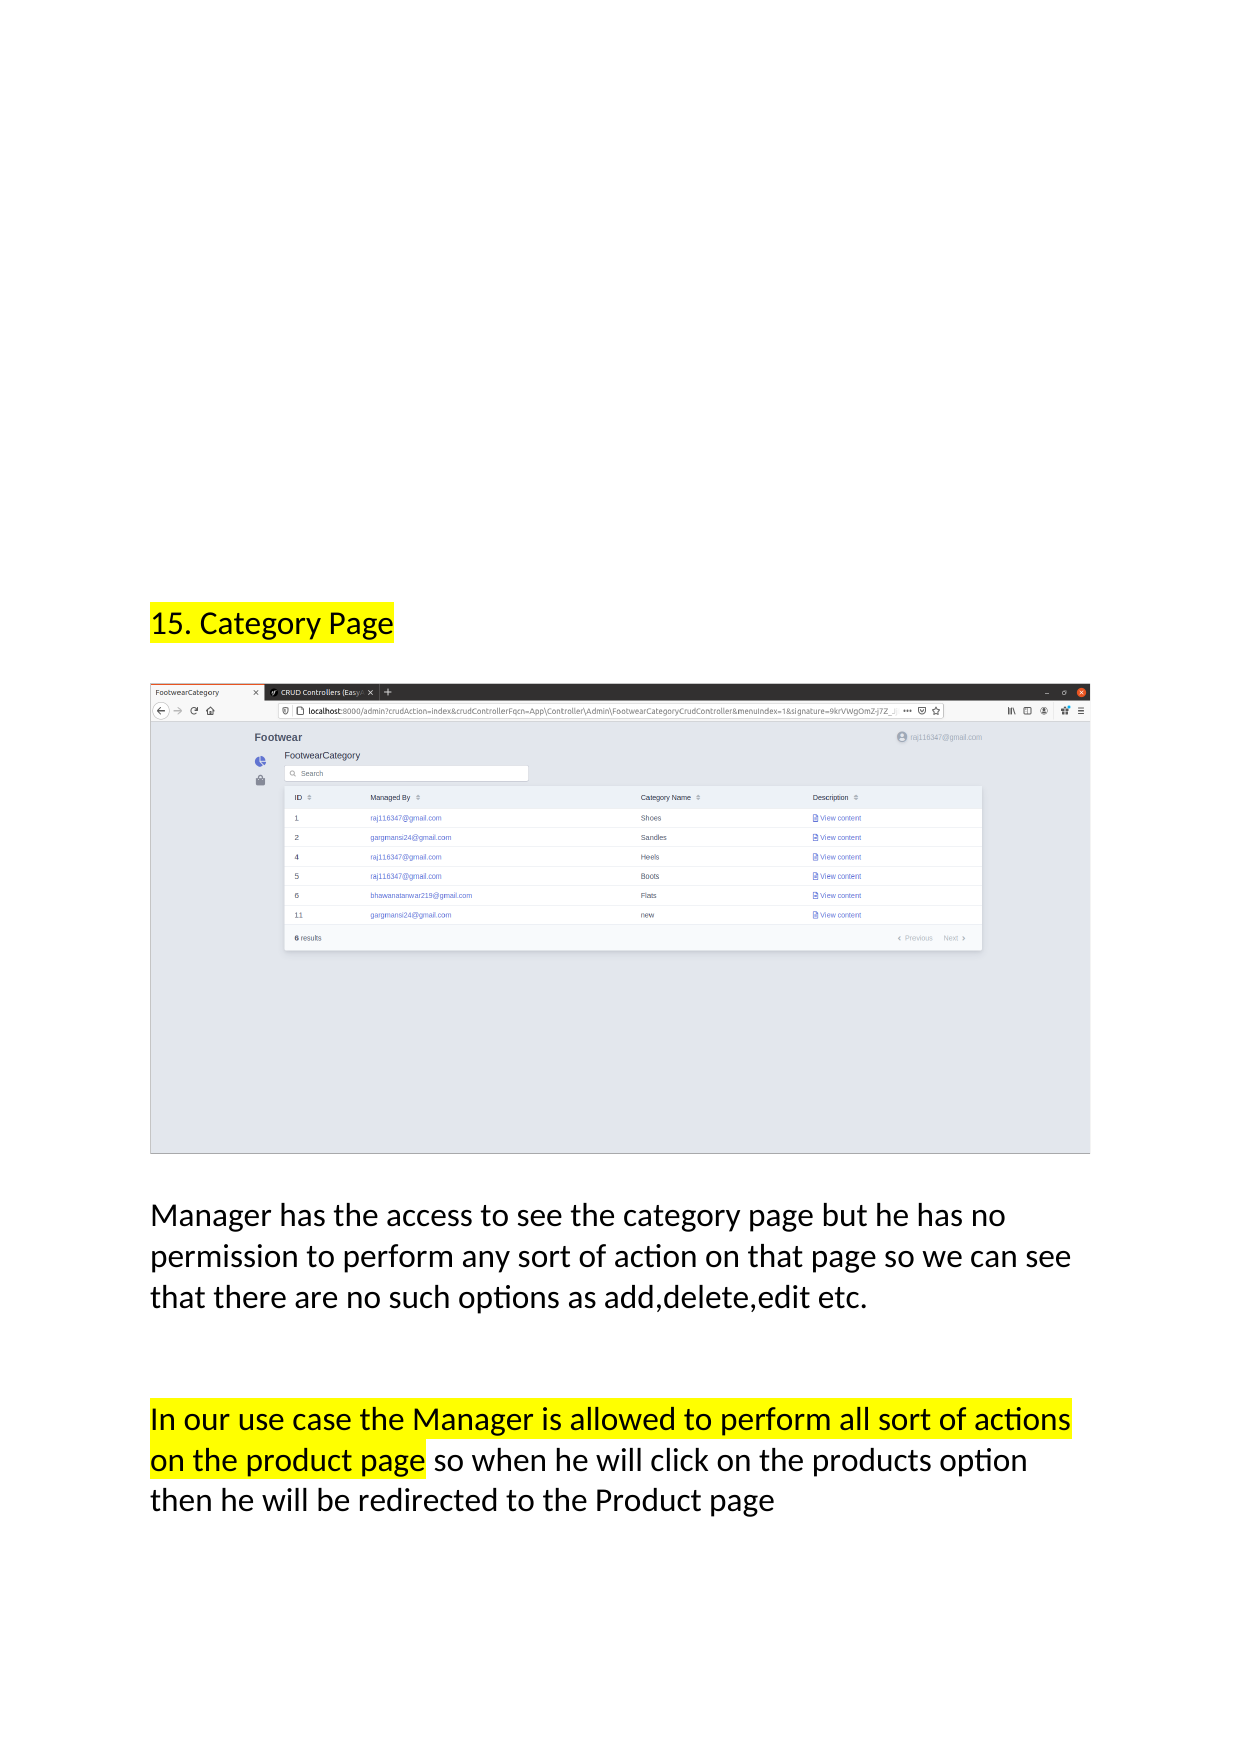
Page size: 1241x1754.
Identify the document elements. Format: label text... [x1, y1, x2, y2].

list In our use case the Manager is allowed to perform all sort of actions on the product page so when he will click on the products option then he will be redirected to the Product page [150, 1398, 1090, 1520]
list 15. Category Page [150, 602, 1090, 643]
list Manager has the access to see the category page but he has no permission to perform any sort of action on that page so we can see that there are no such options as add,delete,edit etc. [150, 1194, 1090, 1317]
picture [150, 683, 1091, 1154]
